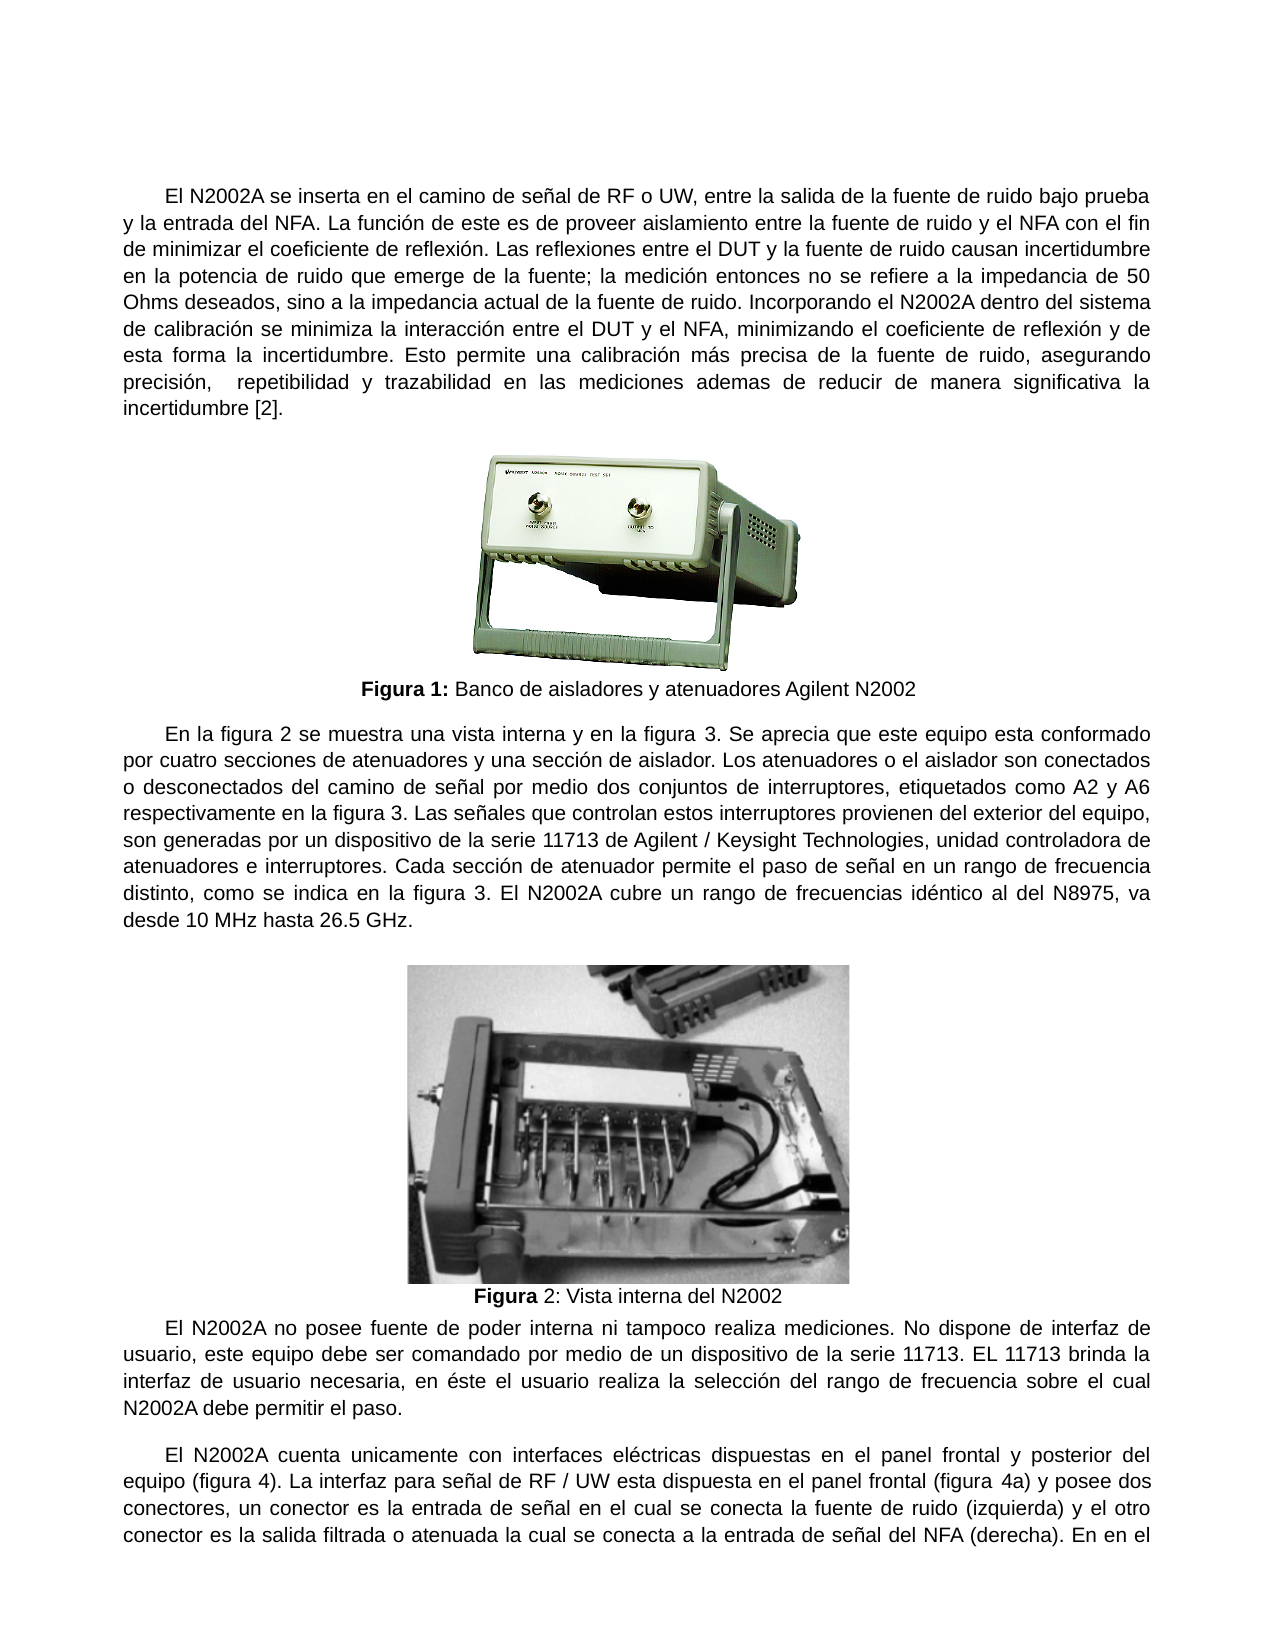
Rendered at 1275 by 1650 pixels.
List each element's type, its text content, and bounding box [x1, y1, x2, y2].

text Figura 2: Vista interna del N2002 [124, 943, 1132, 1308]
text Figura 1: Banco de aisladores y atenuadores Agilent N2002 [137, 423, 1140, 701]
text El N2002A cuenta unicamente con interfaces eléctricas dispuestas en el panel frontal y posterior del equipo (figura 4). La interfaz para señal de RF / UW esta dispuesta en el panel frontal (figura 4a) y posee dos conectores, un conector es la entrada de señal en el cual se conecta la fuente de ruido (izquierda) y el otro conector es la salida filtrada o atenuada la cual se conecta a la entrada de señal del NFA (derecha). En en el [123, 1440, 1152, 1546]
picture [467, 444, 810, 677]
picture [600, 965, 850, 1284]
text El N2002A se inserta en el camino de señal de RF o UW, entre la salida de la fuente de ruido bajo prueba y la entrada del NFA. La función de este es de proveer aislamiento entre la fuente de ruido y el NFA con el fin de minimizar el coeficiente de reflexión. Las reflexiones entre el DUT y la fuente de ruido causan incertidumbre en la potencia de ruido que emerge de la fuente; la medición entonces no se refiere a la impedancia de 50 Ohms deseados, sino a la impedancia actual de la fuente de ruido. Incorporando el N2002A dentro del sistema de calibración se minimiza la interacción entre el DUT y el NFA, minimizando el coeficiente de reflexión y de esta forma la incertidumbre. Esto permite una calibración más precisa de la fuente de ruido, asegurando precisión, repetibilidad y trazabilidad en las mediciones ademas de reducir de manera significativa la incertidumbre [2]. [123, 181, 1152, 420]
text El N2002A no posee fuente de poder interna ni tampoco realiza mediciones. No dispone de interfaz de usuario, este equipo debe ser comandado por medio de un dispositivo de la serie 11713. EL 11713 brinda la interfaz de usuario necesaria, en éste el usuario realiza la selección del rango de frecuencia sobre el cual N2002A debe permitir el paso. [123, 952, 1152, 1419]
text En la figura 2 se muestra una vista interna y en la figura 3. Se aprecia que este equipo esta conformado por cuatro secciones de atenuadores y una sección de aislador. Los atenuadores o el aislador son conectados o desconectados del camino de señal por medio dos conjuntos de interruptores, etiquetados como A2 y A6 respectivamente en la figura 3. Las señales que controlan estos interruptores provienen del exterior del equipo, son generadas por un dispositivo de la serie 11713 de Agilent / Keysight Technologies, unidad controladora de atenuadores e interruptores. Cada sección de atenuador permite el paso de señal en un rango de frecuencia distinto, como se indica en la figura 3. El N2002A cubre un rango de frecuencias idéntico al del N8975, va desde 10 MHz hasta 26.5 GHz. [123, 441, 1152, 931]
